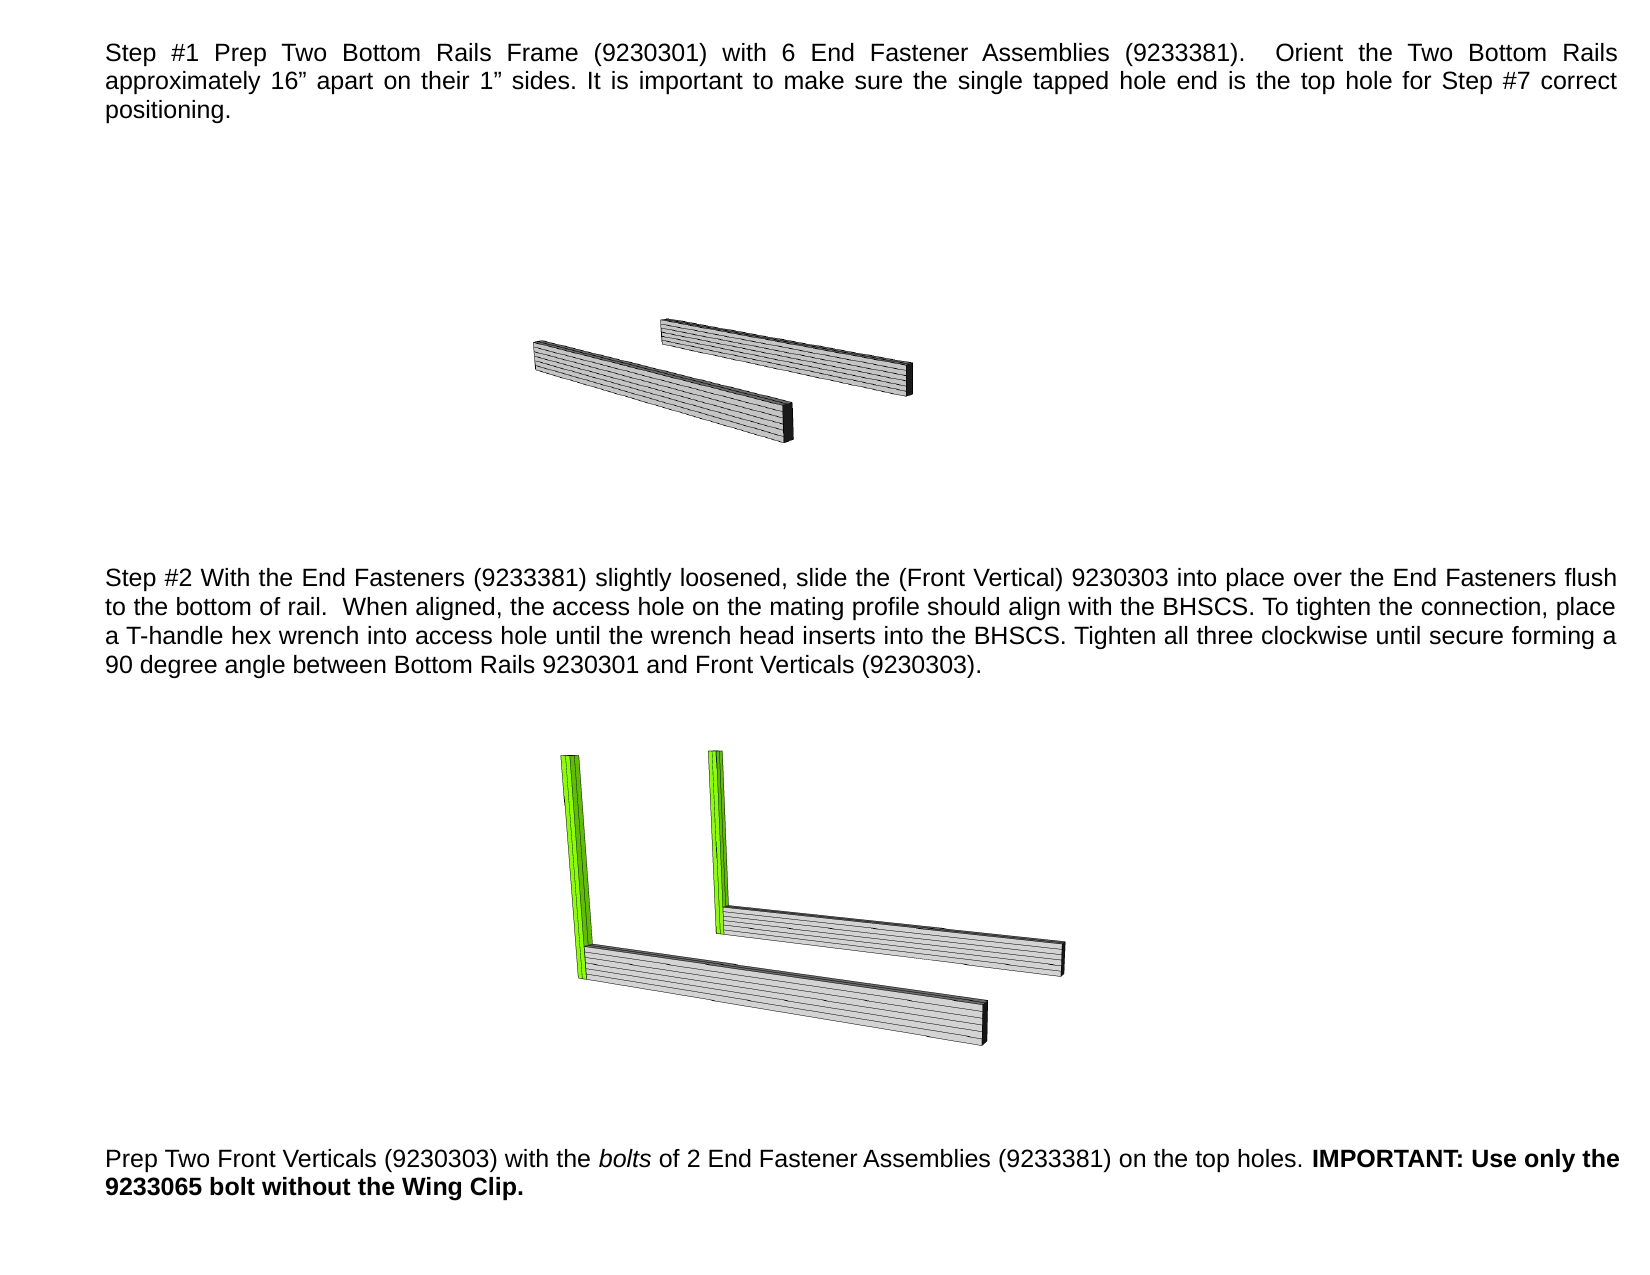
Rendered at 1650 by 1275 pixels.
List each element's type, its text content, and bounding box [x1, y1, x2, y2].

text Prep Two Front Verticals (9230303) with the bolts of 2 End Fastener Assemblies (9233381) on the top holes. IMPORTANT: Use only the 9233065 bolt without the Wing Clip. [105, 1144, 1620, 1201]
text Step #2 With the End Fasteners (9233381) slightly loosened, slide the (Front Vertical) 9230303 into place over the End Fasteners flush to the bottom of rail. When aligned, the access hole on the mating profile should align with the BHSCS. To tighten the connection, place a T-handle hex wrench into access hole until the wrench head inserts into the BHSCS. Tighten all three clockwise until secure forming a 90 degree angle between Bottom Rails 9230301 and Front Verticals (9230303). [105, 563, 1620, 678]
picture [412, 678, 1386, 1144]
picture [473, 123, 1351, 535]
text Step #1 Prep Two Bottom Rails Frame (9230301) with 6 End Fastener Assemblies (9233381). Orient the Two Bottom Rails approximately 16” apart on their 1” sides. It is important to make sure the single tapped hole end is the top hole for Step #7 correct positioning. [105, 37, 1620, 124]
